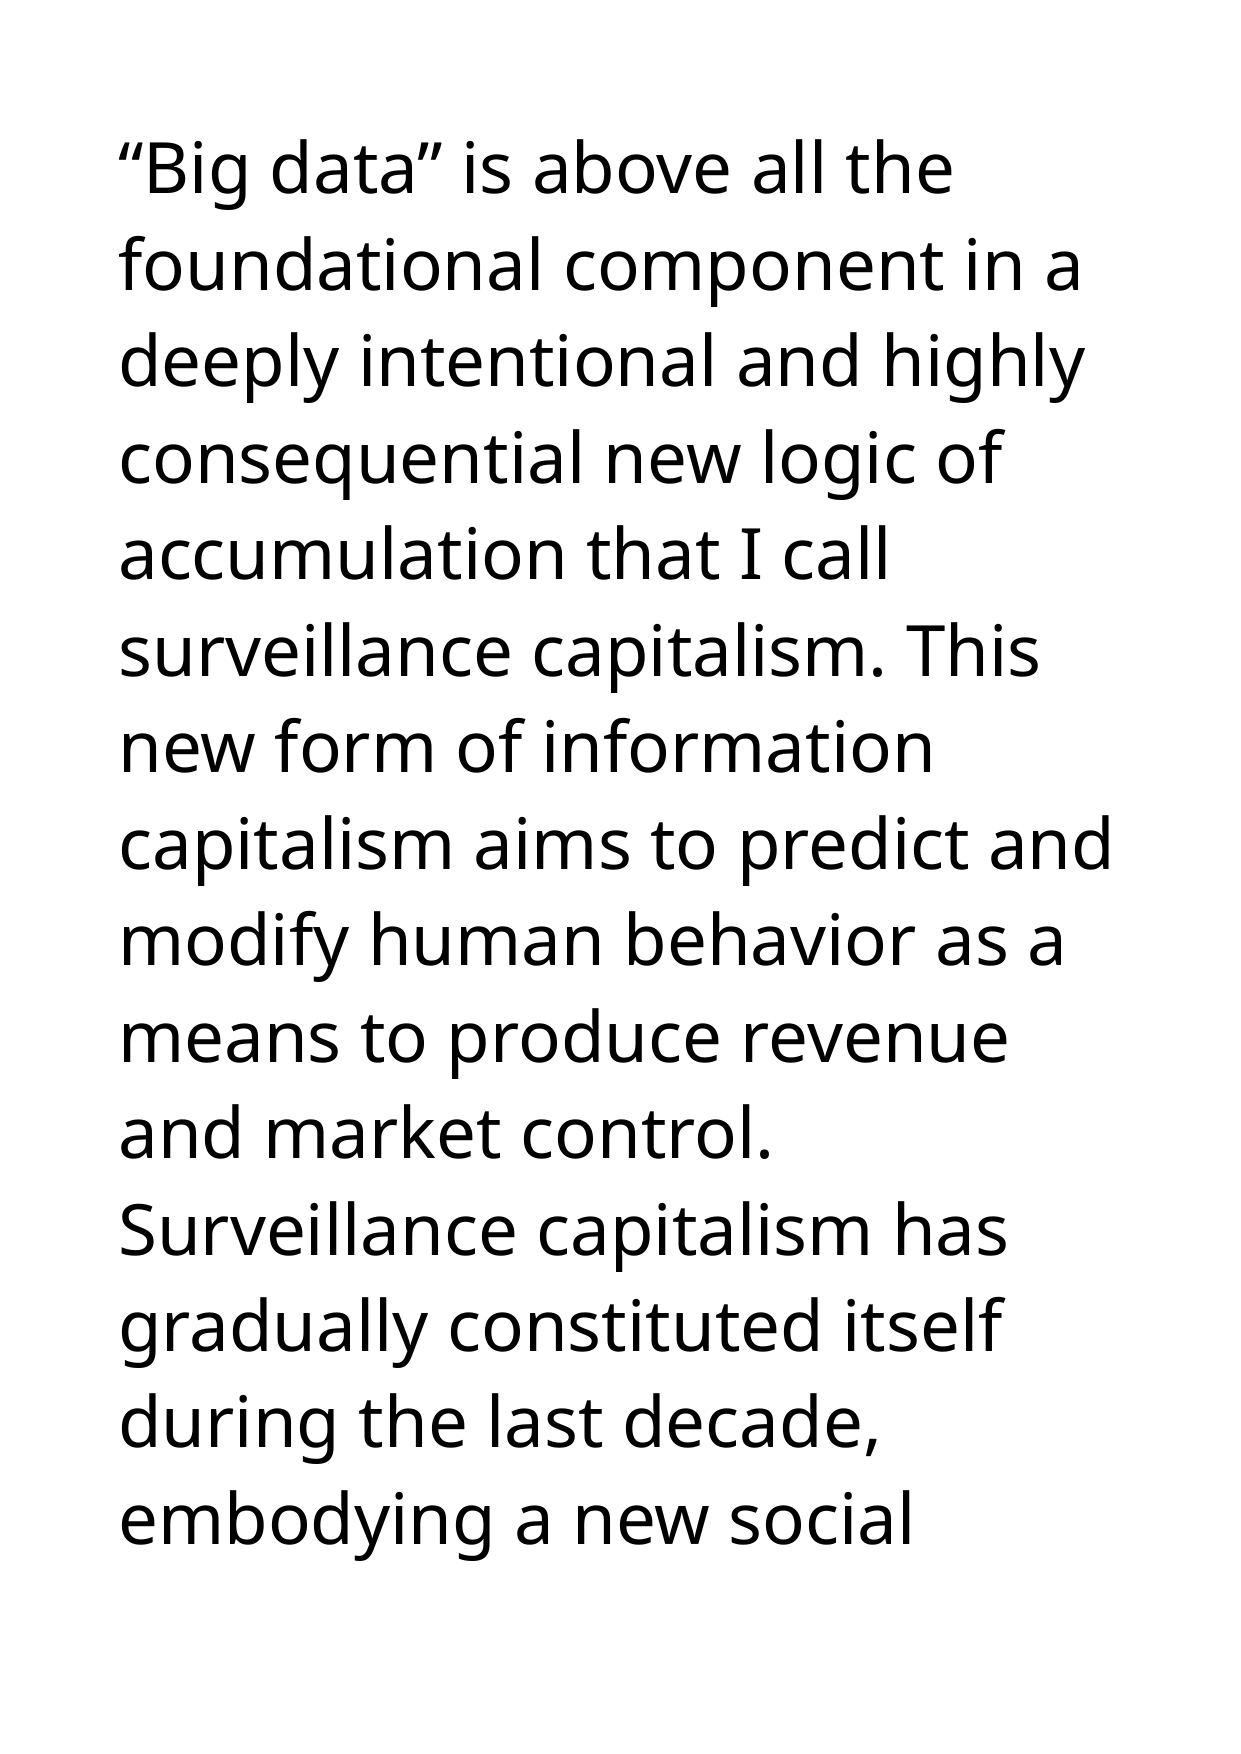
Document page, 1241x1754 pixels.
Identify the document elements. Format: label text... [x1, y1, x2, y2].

text “Big data” is above all the foundational component in a deeply intentional and highly consequential new logic of accumulation that I call surveillance capitalism. This new form of information capitalism aims to predict and modify human behavior as a means to produce revenue and market control. Surveillance capitalism has gradually constituted itself during the last decade, embodying a new social [118, 118, 1122, 1565]
